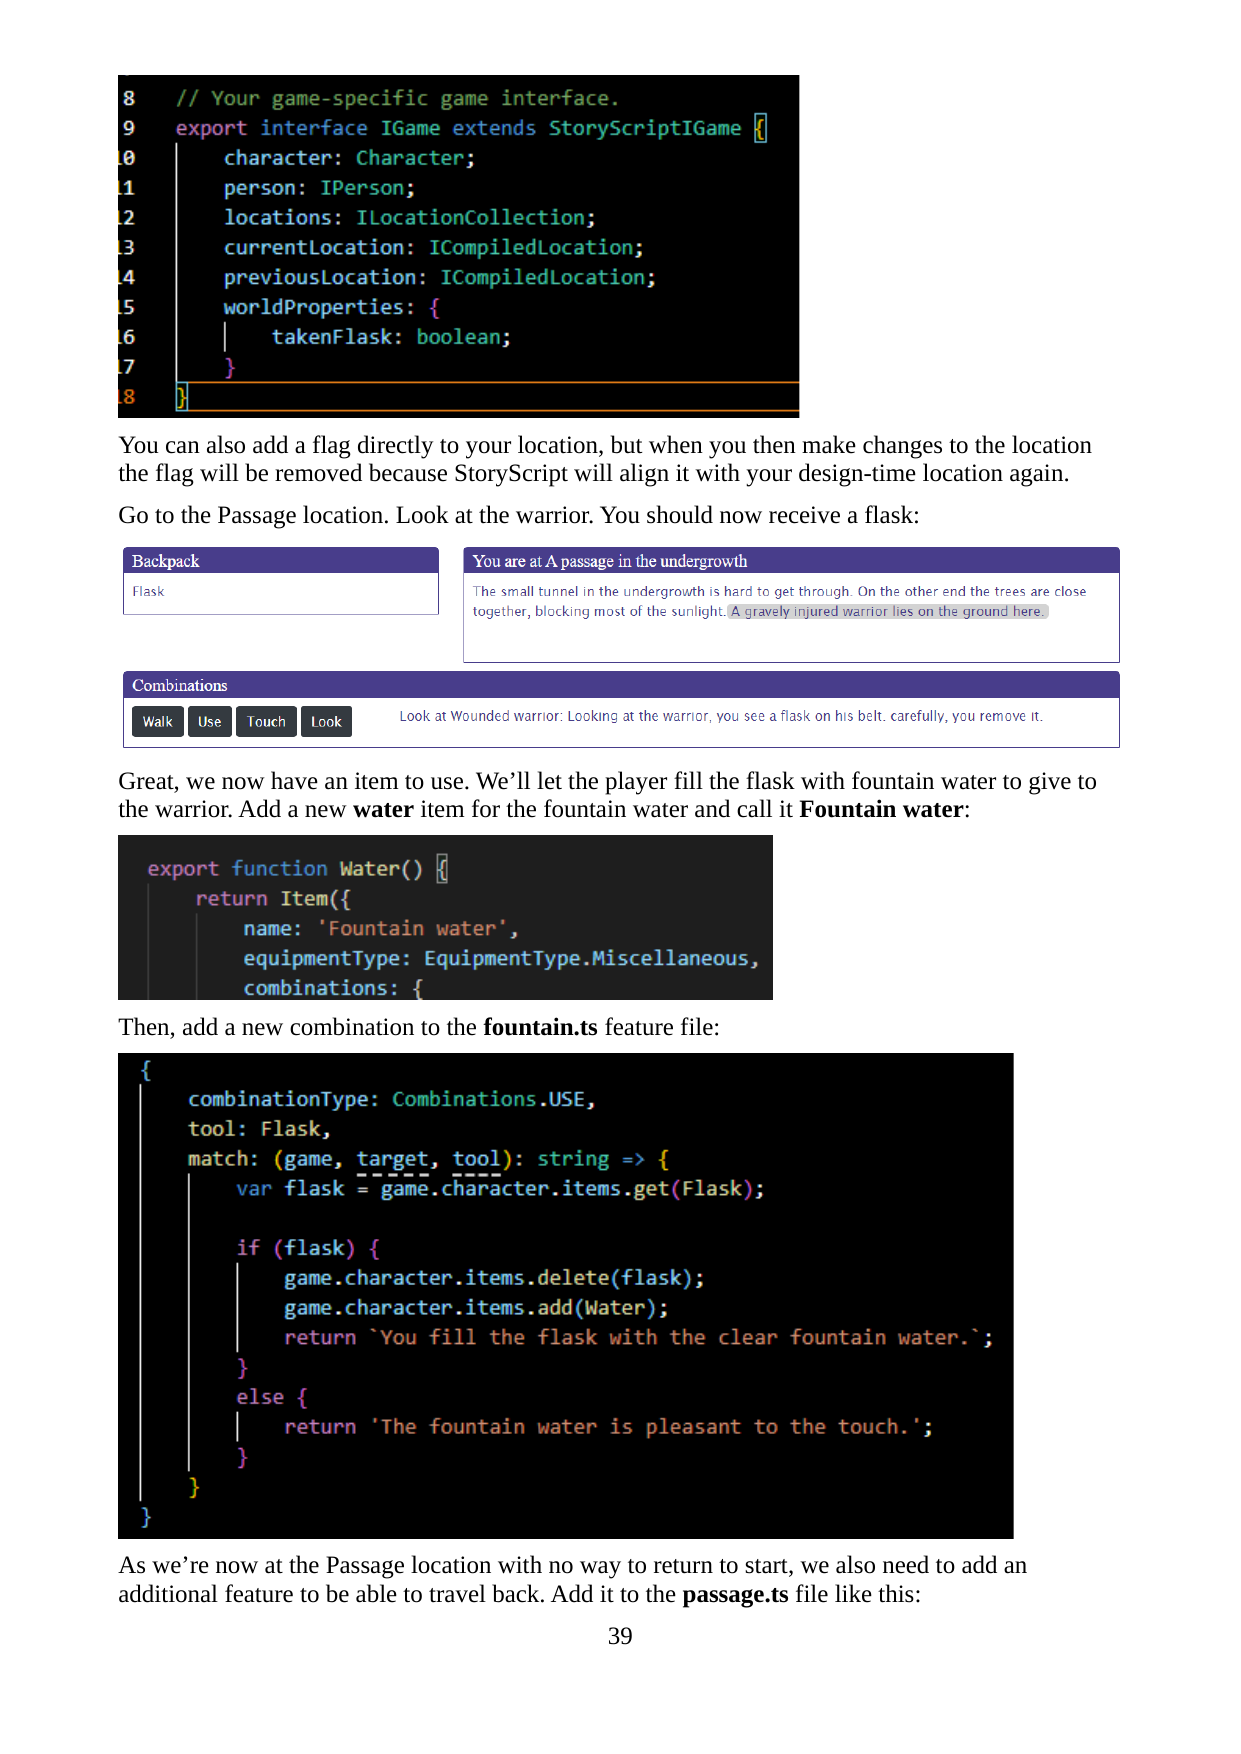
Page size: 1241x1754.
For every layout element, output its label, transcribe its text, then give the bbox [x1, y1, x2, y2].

text Great, we now have an item to use. We’ll let the player fill the flask with fountain water to give to the warrior. Add a new water item for the fountain water and call it Fountain water: [118, 766, 1122, 823]
text Go to the Passage location. Look at the warrior. You should now receive a flask: [118, 500, 1122, 528]
text You can also add a flag directly to your location, but when you then make changes to the location the flag will be removed because StoryScript will align it with your design-time location again. [118, 430, 1122, 487]
text As we’re now at the Passage location with no way to return to start, we also need to add an additional feature to be able to travel back. Add it to the passage.ts file like this: [118, 1551, 1122, 1608]
text Then, add a new combination to the fountain.ts feature file: [118, 1012, 1122, 1041]
